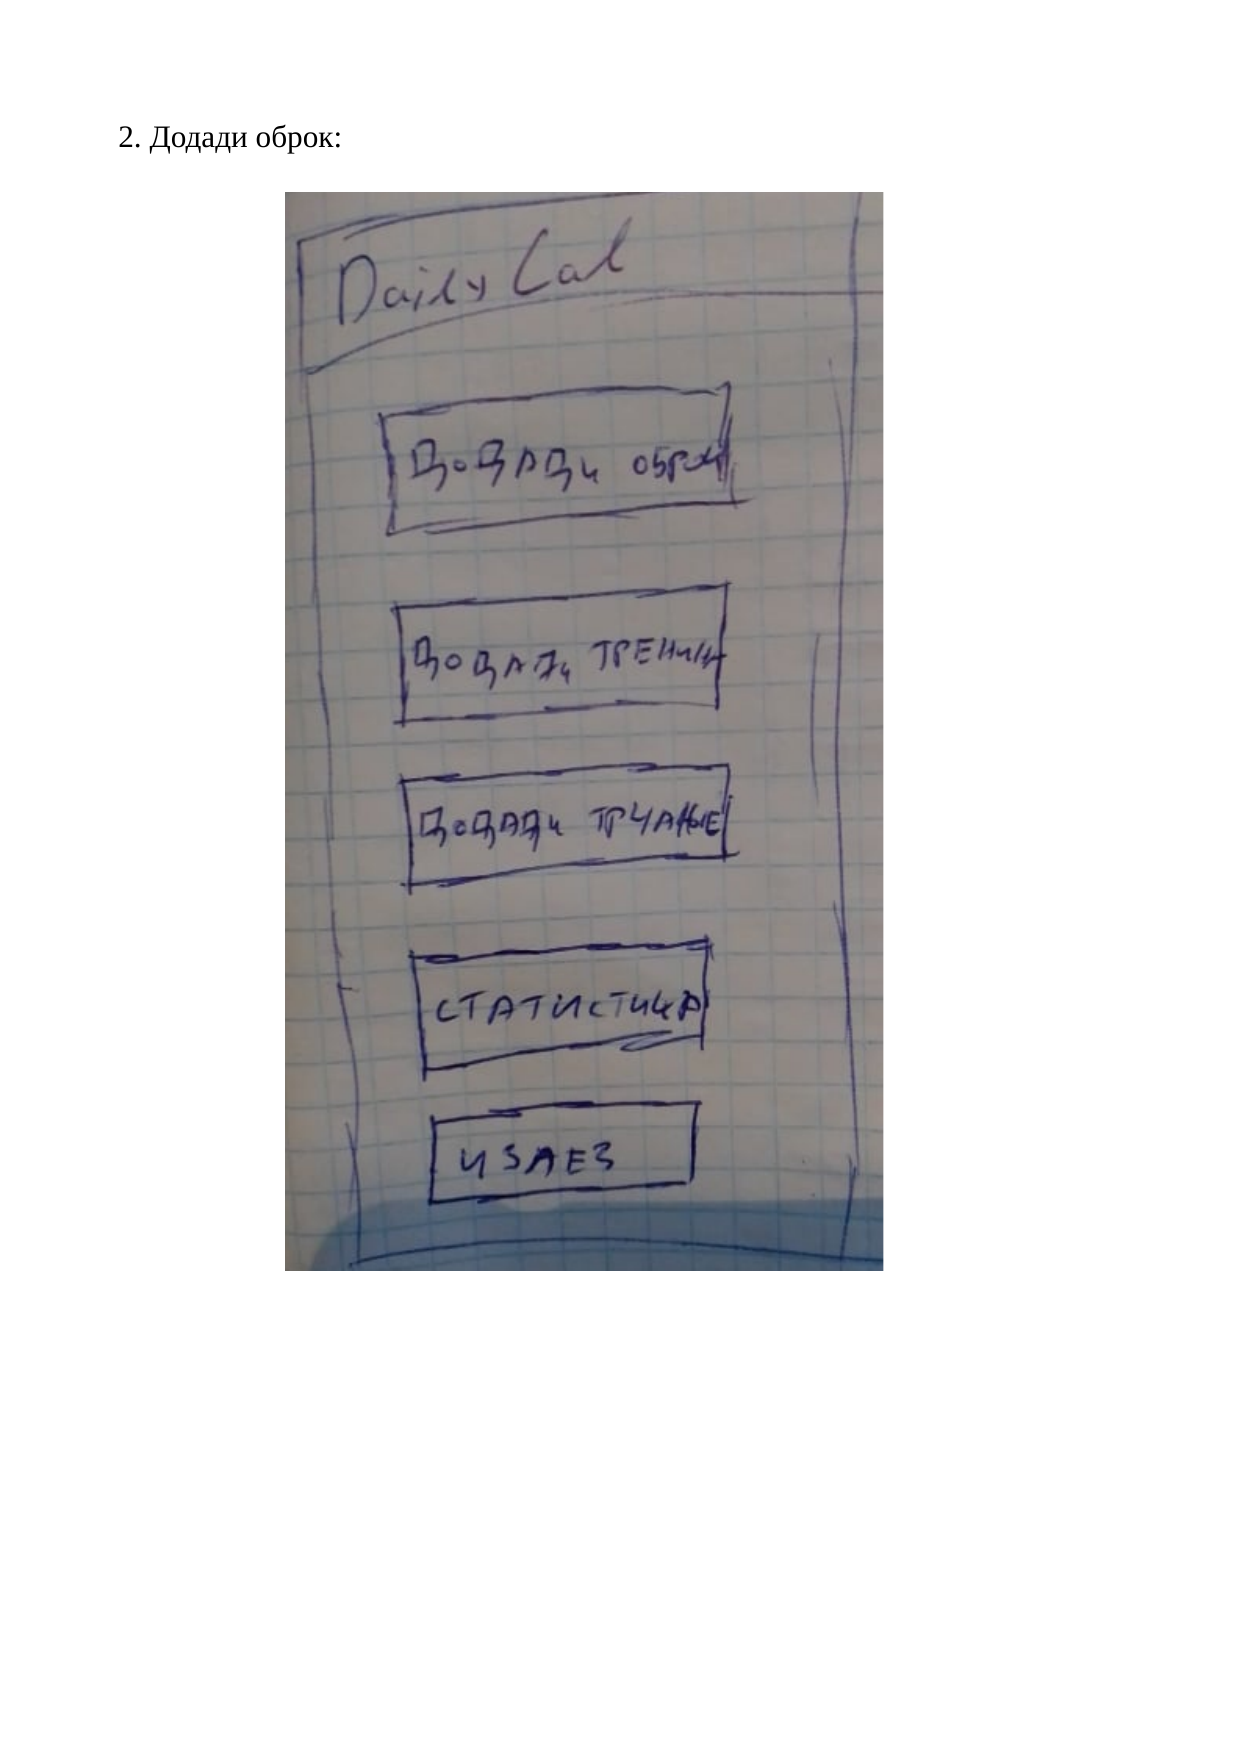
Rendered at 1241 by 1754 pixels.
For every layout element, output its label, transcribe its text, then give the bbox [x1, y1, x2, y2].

picture [285, 192, 884, 1271]
text 2. Додади оброк: [118, 118, 1122, 154]
